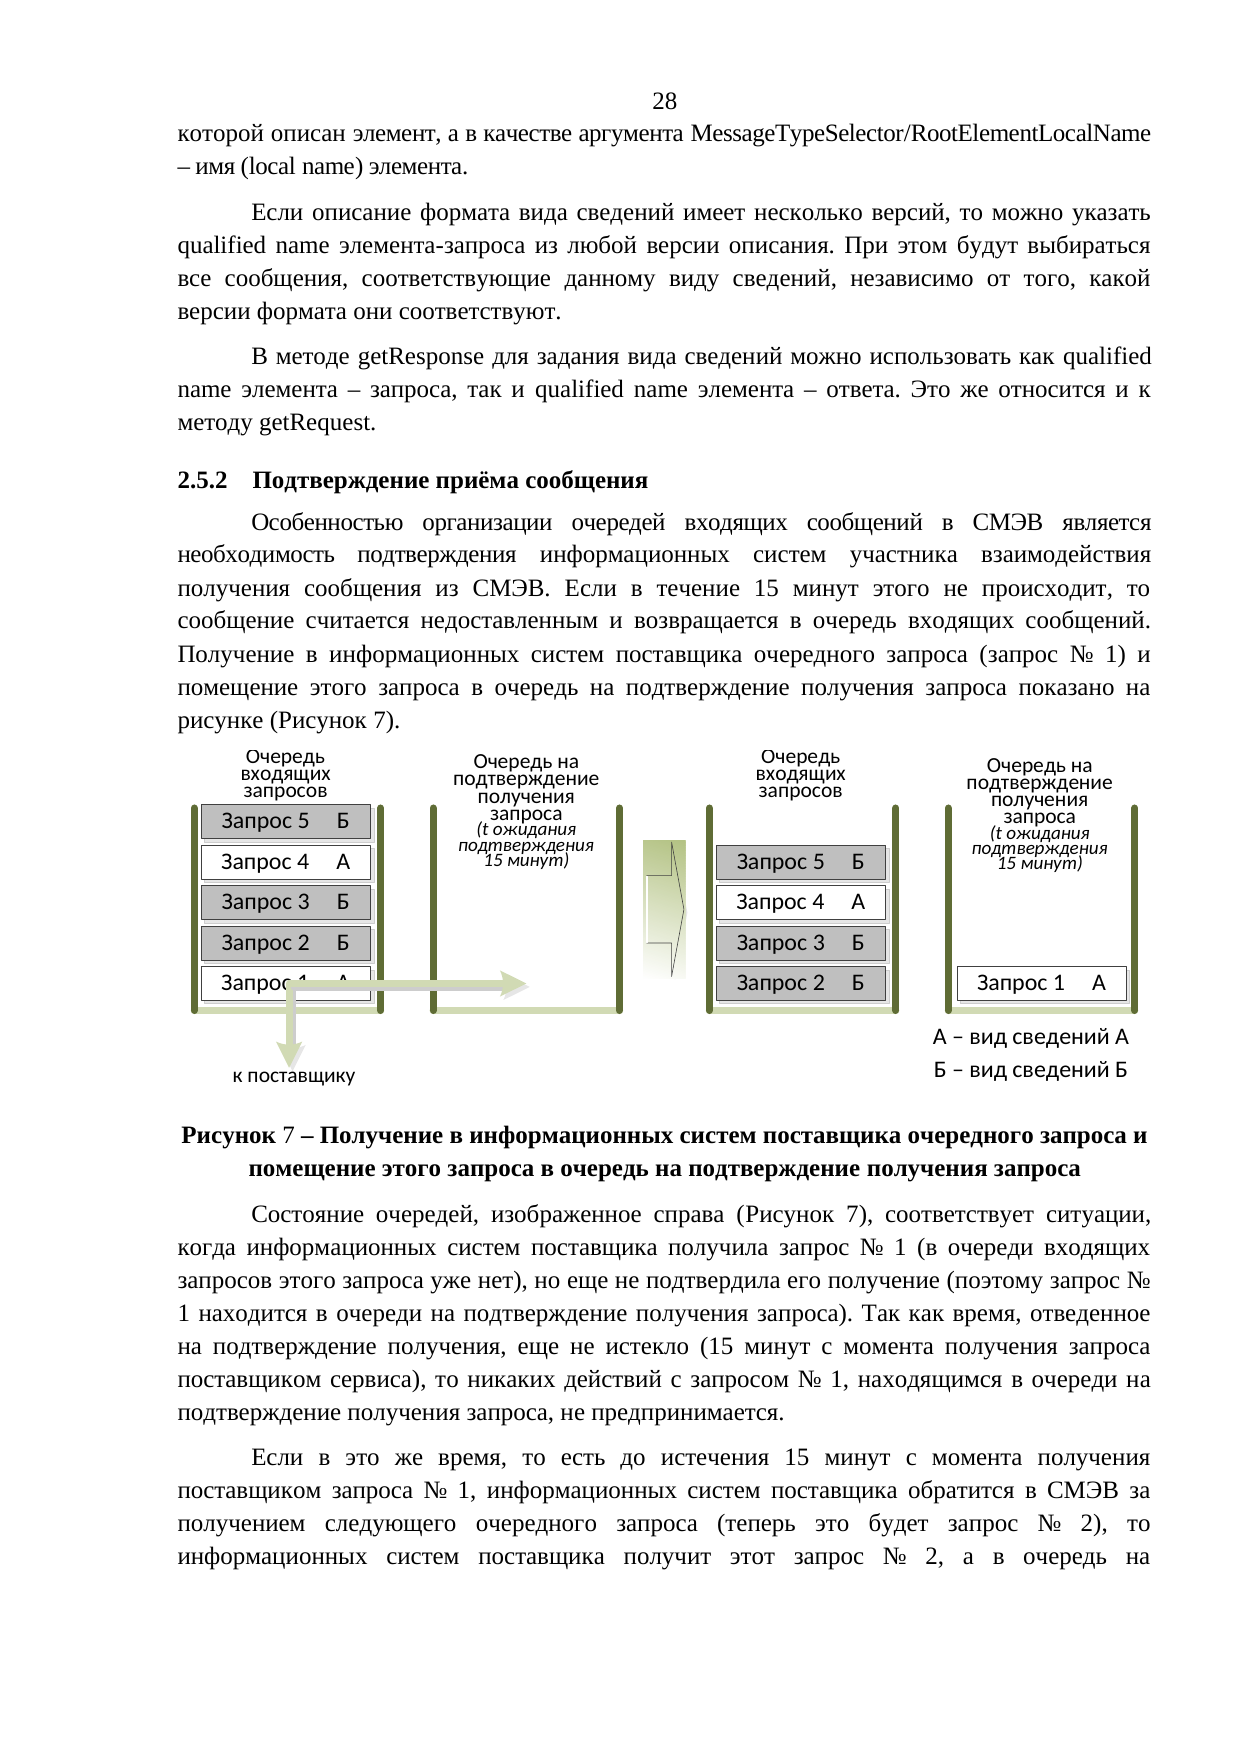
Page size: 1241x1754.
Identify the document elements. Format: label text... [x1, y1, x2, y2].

text Состояние очередей, изображенное справа (Рисунок 7)7777, соответствует ситуации, когда информационных систем поставщика получила запрос № 1 (в очереди входящих запросов этого запроса уже нет), но еще не подтвердила его получение (поэтому запрос № 1 находится в очереди на подтверждение получения запроса). Так как время, отведенное на подтверждение получения, еще не истекло (15 минут с момента получения запроса поставщиком сервиса), то никаких действий с запросом № 1, находящимся в очереди на подтверждение получения запроса, не предпринимается. [177, 1199, 1152, 1426]
text Рисунок 7 – Получение в информационных систем поставщика очередного запроса и помещение этого запроса в очередь на подтверждение получения запроса [177, 1120, 1152, 1182]
text Если в это же время, то есть до истечения 15 минут с момента получения поставщиком запроса № 1, информационных систем поставщика обратится в СМЭВ за получением следующего очередного запроса (теперь это будет запрос № 2), то информационных систем поставщика получит этот запрос № 2, а в очередь на [177, 1442, 1152, 1570]
text Особенностью организации очередей входящих сообщений в СМЭВ является необходимость подтверждения информационных систем участника взаимодействия получения сообщения из СМЭВ. Если в течение 15 минут этого не происходит, то сообщение считается недоставленным и возвращается в очередь входящих сообщений. Получение в информационных систем поставщика очередного запроса (запрос № 1) и помещение этого запроса в очередь на подтверждение получения запроса показано на рисунке (Рисунок 7777). [177, 507, 1152, 733]
text В методе getResponse для задания вида сведений можно использовать как qualified name элемента – запроса, так и qualified name элемента – ответа. Это же относится и к методу getRequest. [177, 341, 1152, 436]
text Если описание формата вида сведений имеет несколько версий, то можно указать qualified name элемента-запроса из любой версии описания. При этом будут выбираться все сообщения, соответствующие данному виду сведений, независимо от того, какой версии формата они соответствуют. [177, 197, 1152, 324]
subtitle Подтверждение приёма сообщения [177, 465, 1152, 494]
text которой описан элемент, а в качестве аргумента MessageTypeSelector/RootElementLocalName – имя (local name) элемента. [177, 118, 1152, 180]
